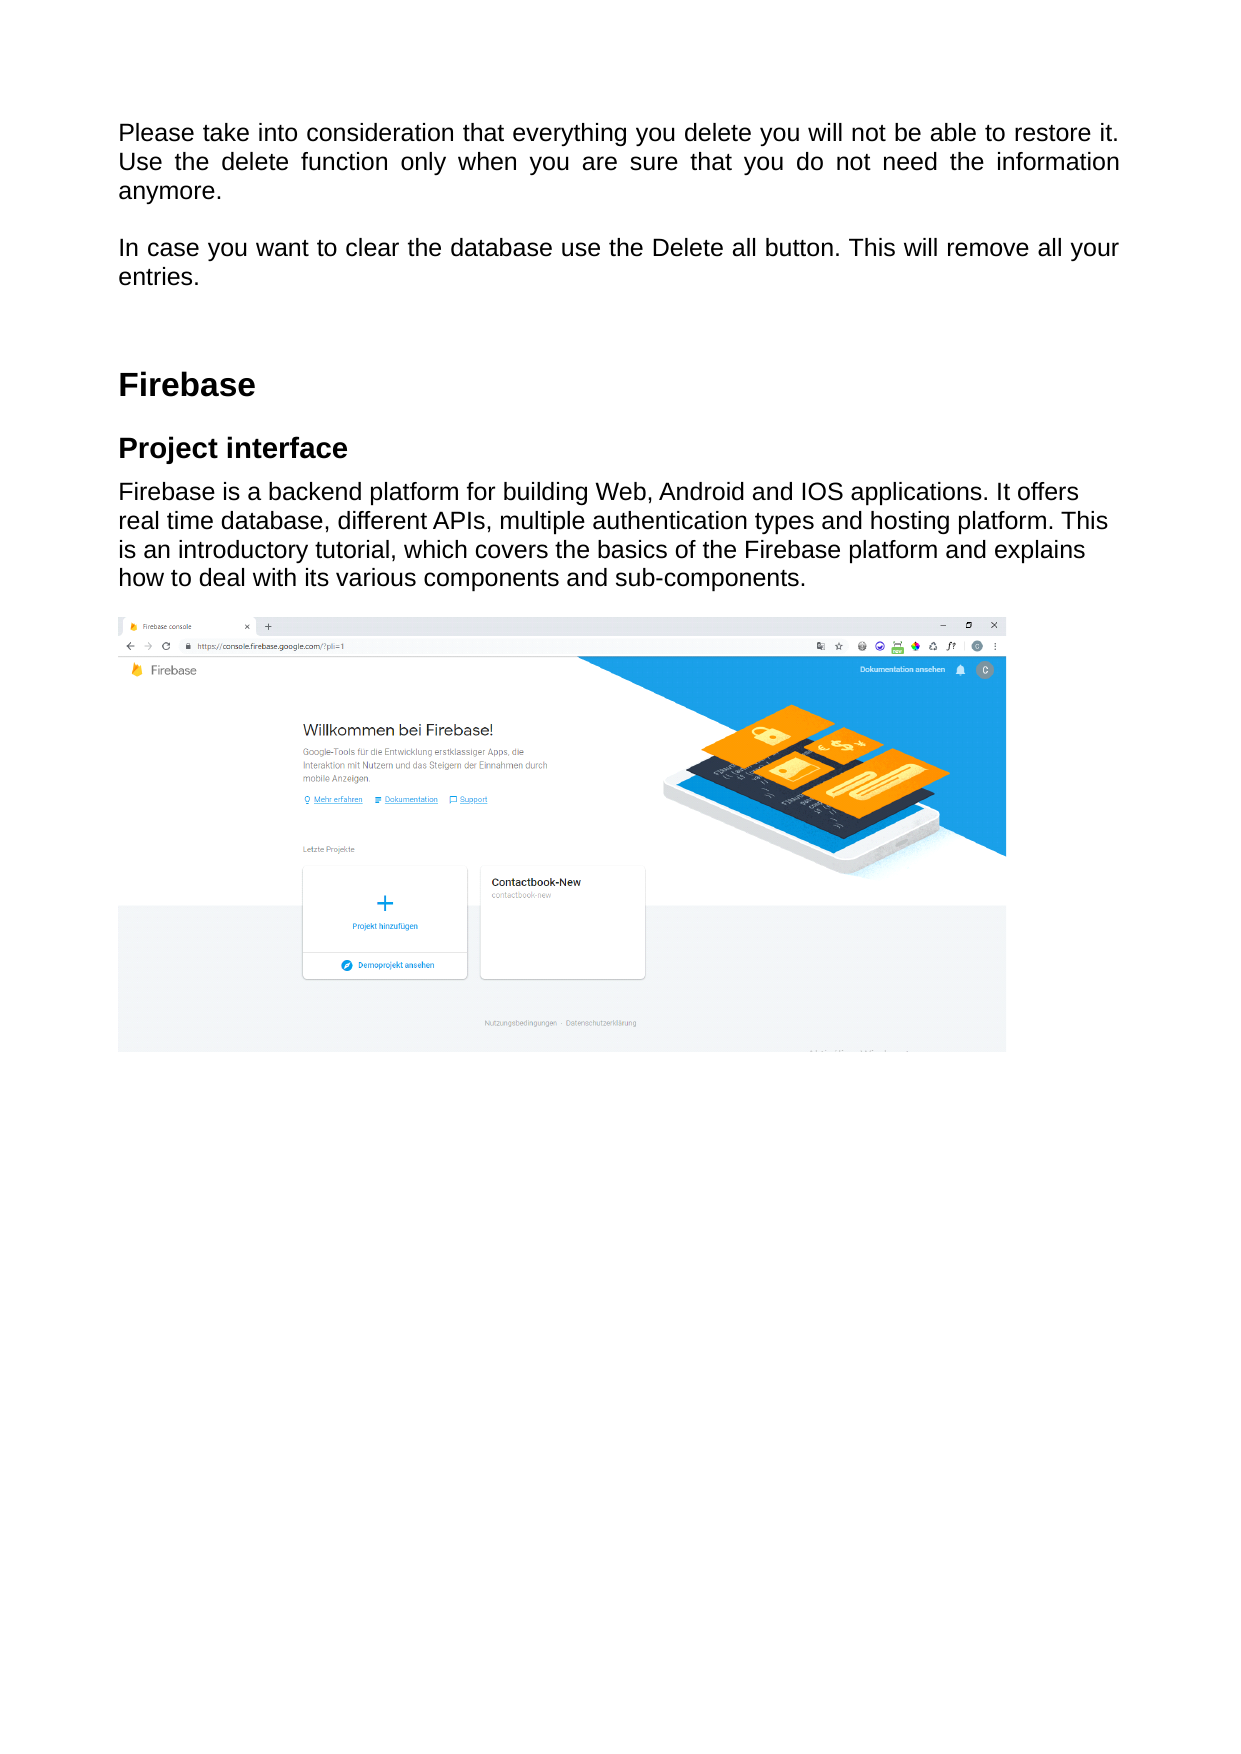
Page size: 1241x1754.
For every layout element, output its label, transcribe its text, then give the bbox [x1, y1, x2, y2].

text In case you want to clear the database use the Delete all button. This will remove all your entries. [118, 233, 1122, 291]
subtitle Project interface [118, 431, 1122, 465]
text Firebase is a backend platform for building Web, Android and IOS applications. It offers real time database, different APIs, multiple authentication types and hosting platform. This is an introductory tutorial, which covers the basics of the Firebase platform and explains how to deal with its various components and sub-components. [118, 477, 1122, 592]
subtitle Firebase [118, 365, 1122, 404]
text Please take into consideration that everything you delete you will not be able to restore it. Use the delete function only when you are sure that you do not need the information anymore. [118, 118, 1122, 204]
